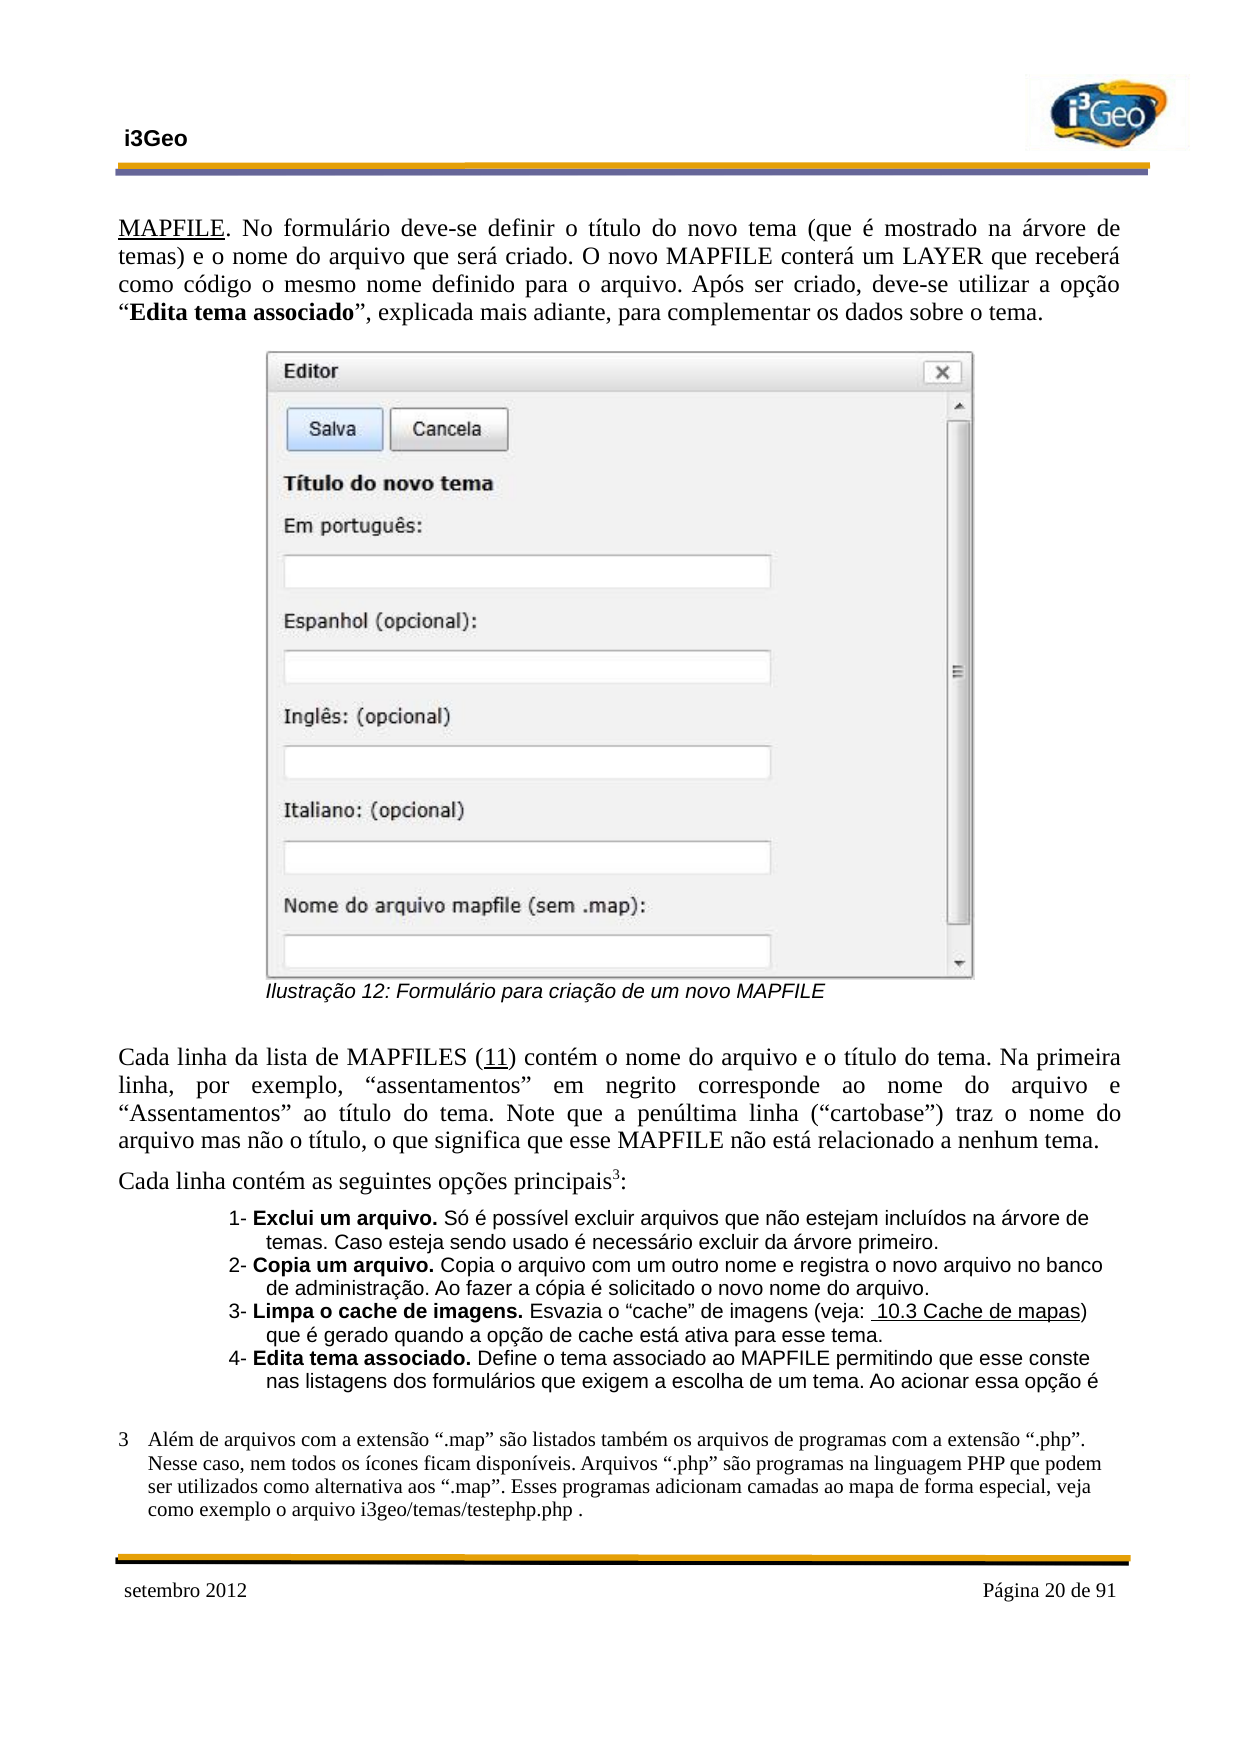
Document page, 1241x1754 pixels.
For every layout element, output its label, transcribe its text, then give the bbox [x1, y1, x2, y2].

text Ilustração 12: Formulário para criação de um novo MAPFILE [265, 980, 975, 1003]
list 3- Limpa o cache de imagens. Esvazia o “cache” de imagens (veja: 10.3Cache de mapas) que é gerado quando a opção de cache está ativa para esse tema. [228, 1300, 1122, 1346]
text Cada linha da lista de MAPFILES (Ilustração 11) contém o nome do arquivo e o título do tema. Na primeira linha, por exemplo, “assentamentos” em negrito corresponde ao nome do arquivo e “Assentamentos” ao título do tema. Note que a penúltima linha (“cartobase”) traz o nome do arquivo mas não o título, o que significa que esse MAPFILE não está relacionado a nenhum tema. [118, 1043, 1122, 1154]
list 1- Exclui um arquivo. Só é possível excluir arquivos que não estejam incluídos na árvore de temas. Caso esteja sendo usado é necessário excluir da árvore primeiro. [228, 1207, 1122, 1253]
text Além de arquivos com a extensão “.map” são listados também os arquivos de programas com a extensão “.php”. Nesse caso, nem todos os ícones ficam disponíveis. Arquivos “.php” são programas na linguagem PHP que podem ser utilizados como alternativa aos “.map”. Esses programas adicionam camadas ao mapa de forma especial, veja como exemplo o arquivo i3geo/temas/testephp.php . [118, 1428, 1122, 1521]
text Cada linha contém as seguintes opções principais: [118, 1167, 1122, 1194]
list 4- Edita tema associado. Define o tema associado ao MAPFILE permitindo que esse conste nas listagens dos formulários que exigem a escolha de um tema. Ao acionar essa opção é [228, 1346, 1122, 1393]
picture [265, 350, 975, 980]
text MAPFILE. No formulário deve-se definir o título do novo tema (que é mostrado na árvore de temas) e o nome do arquivo que será criado. O novo MAPFILE conterá um LAYER que receberá como código o mesmo nome definido para o arquivo. Após ser criado, deve-se utilizar a opção “Edita tema associado”, explicada mais adiante, para complementar os dados sobre o tema. [118, 214, 1122, 325]
picture [1025, 74, 1191, 151]
list 2- Copia um arquivo. Copia o arquivo com um outro nome e registra o novo arquivo no banco de administração. Ao fazer a cópia é solicitado o novo nome do arquivo. [228, 1253, 1122, 1300]
